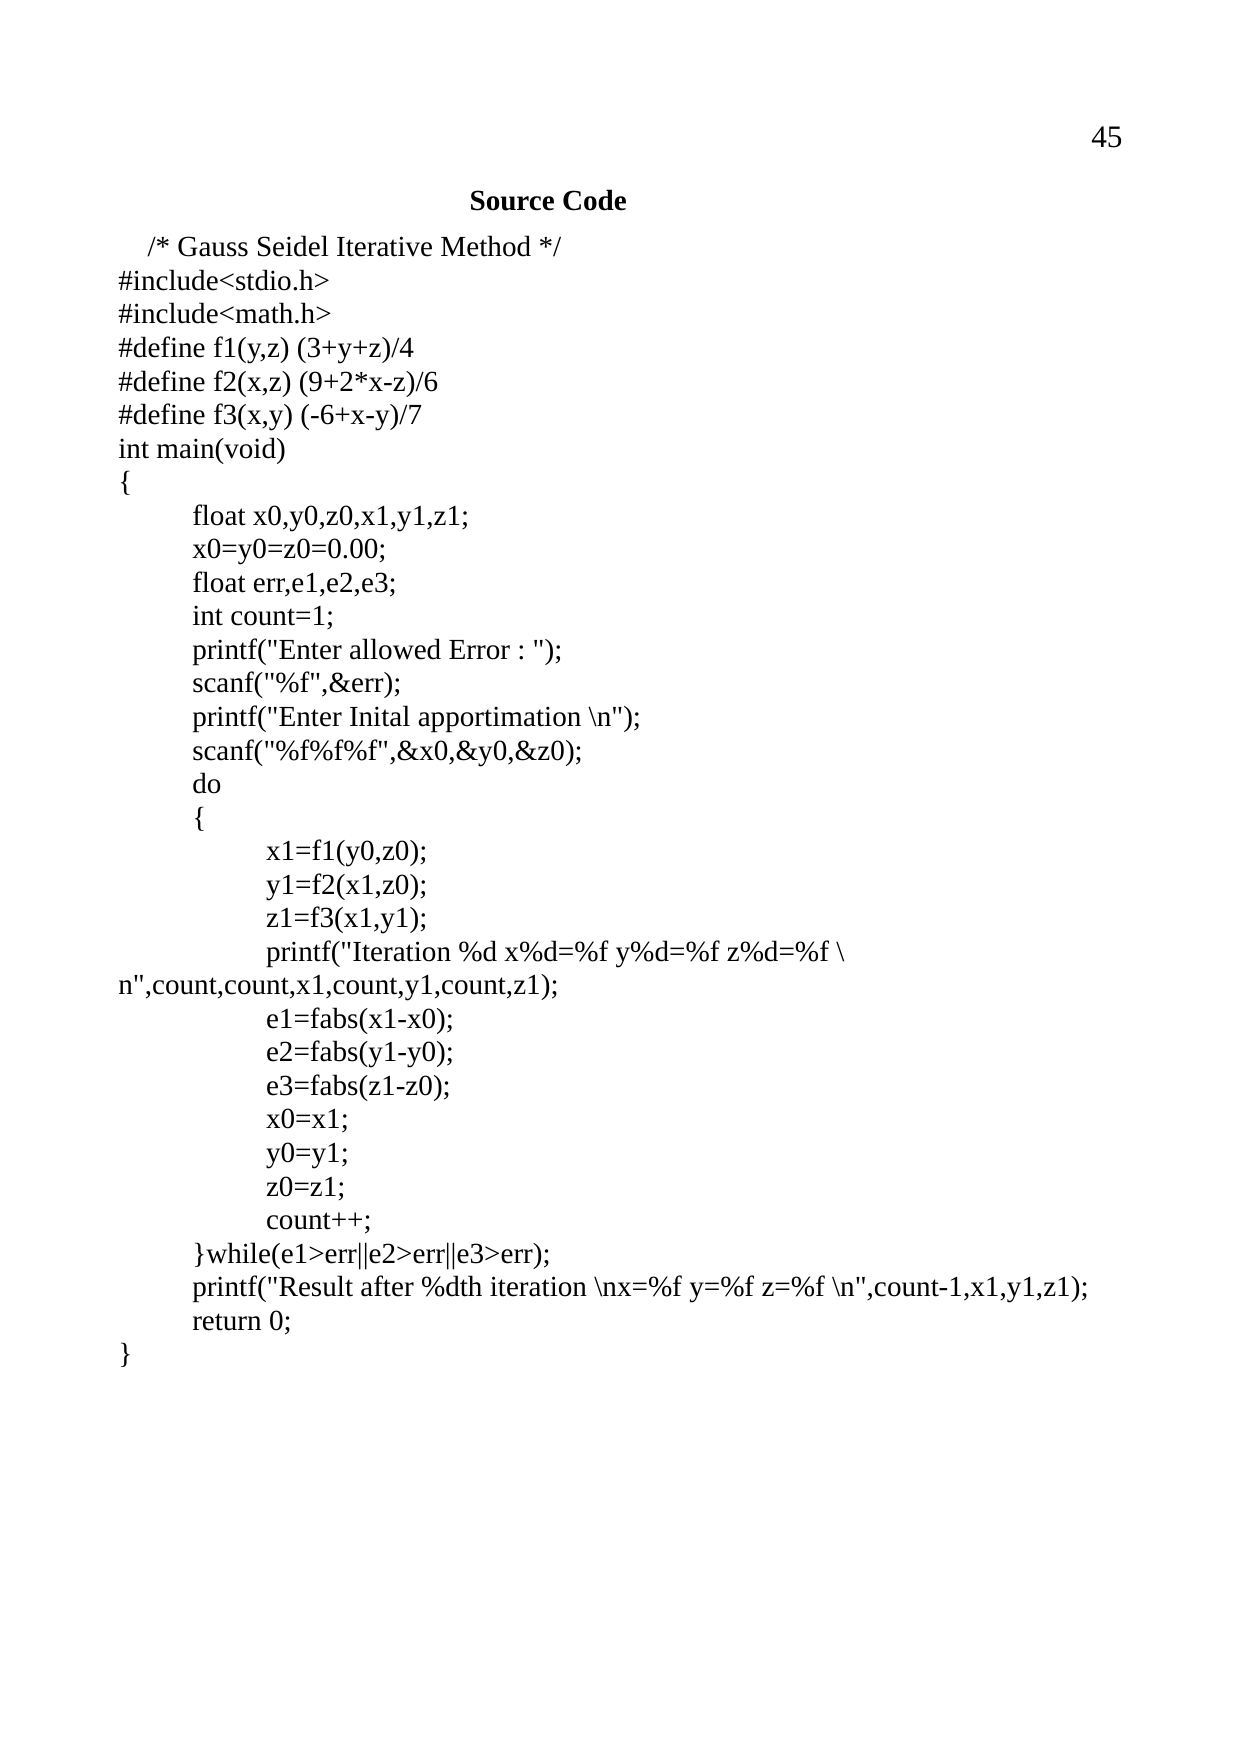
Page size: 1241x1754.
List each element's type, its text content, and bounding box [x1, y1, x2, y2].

text int count=1; [118, 598, 1122, 632]
text /* Gauss Seidel Iterative Method */ [118, 229, 1122, 263]
text scanf("%f%f%f",&x0,&y0,&z0); [118, 733, 1122, 766]
text return 0; [118, 1303, 1122, 1336]
text float x0,y0,z0,x1,y1,z1; [118, 498, 1122, 531]
text #include<math.h> [118, 297, 1122, 330]
text scanf("%f",&err); [118, 666, 1122, 699]
text z1=f3(x1,y1); [118, 900, 1122, 934]
text float err,e1,e2,e3; [118, 565, 1122, 598]
text e3=fabs(z1-z0); [118, 1068, 1122, 1102]
text x0=x1; [118, 1102, 1122, 1135]
text #define f1(y,z) (3+y+z)/4 [118, 330, 1122, 364]
text #define f3(x,y) (-6+x-y)/7 [118, 397, 1122, 431]
text #include<stdio.h> [118, 263, 1122, 297]
text do [118, 766, 1122, 800]
text { [118, 800, 1122, 833]
text e2=fabs(y1-y0); [118, 1034, 1122, 1068]
text { [118, 464, 1122, 498]
text printf("Iteration %d x%d=%f y%d=%f z%d=%f \n",count,count,x1,count,y1,count,z1); [118, 934, 1122, 1001]
text } [118, 1336, 1122, 1370]
text y1=f2(x1,z0); [118, 867, 1122, 900]
text z0=z1; [118, 1169, 1122, 1202]
text e1=fabs(x1-x0); [118, 1001, 1122, 1034]
text #define f2(x,z) (9+2*x-z)/6 [118, 364, 1122, 397]
text printf("Enter allowed Error : "); [118, 632, 1122, 666]
text printf("Result after %dth iteration \nx=%f y=%f z=%f \n",count-1,x1,y1,z1); [118, 1269, 1122, 1303]
text Source Code [118, 183, 978, 217]
text printf("Enter Inital apportimation \n"); [118, 699, 1122, 733]
text x0=y0=z0=0.00; [118, 531, 1122, 565]
text }while(e1>err||e2>err||e3>err); [118, 1236, 1122, 1269]
text y0=y1; [118, 1135, 1122, 1169]
text x1=f1(y0,z0); [118, 833, 1122, 867]
text int main(void) [118, 431, 1122, 464]
text count++; [118, 1202, 1122, 1236]
